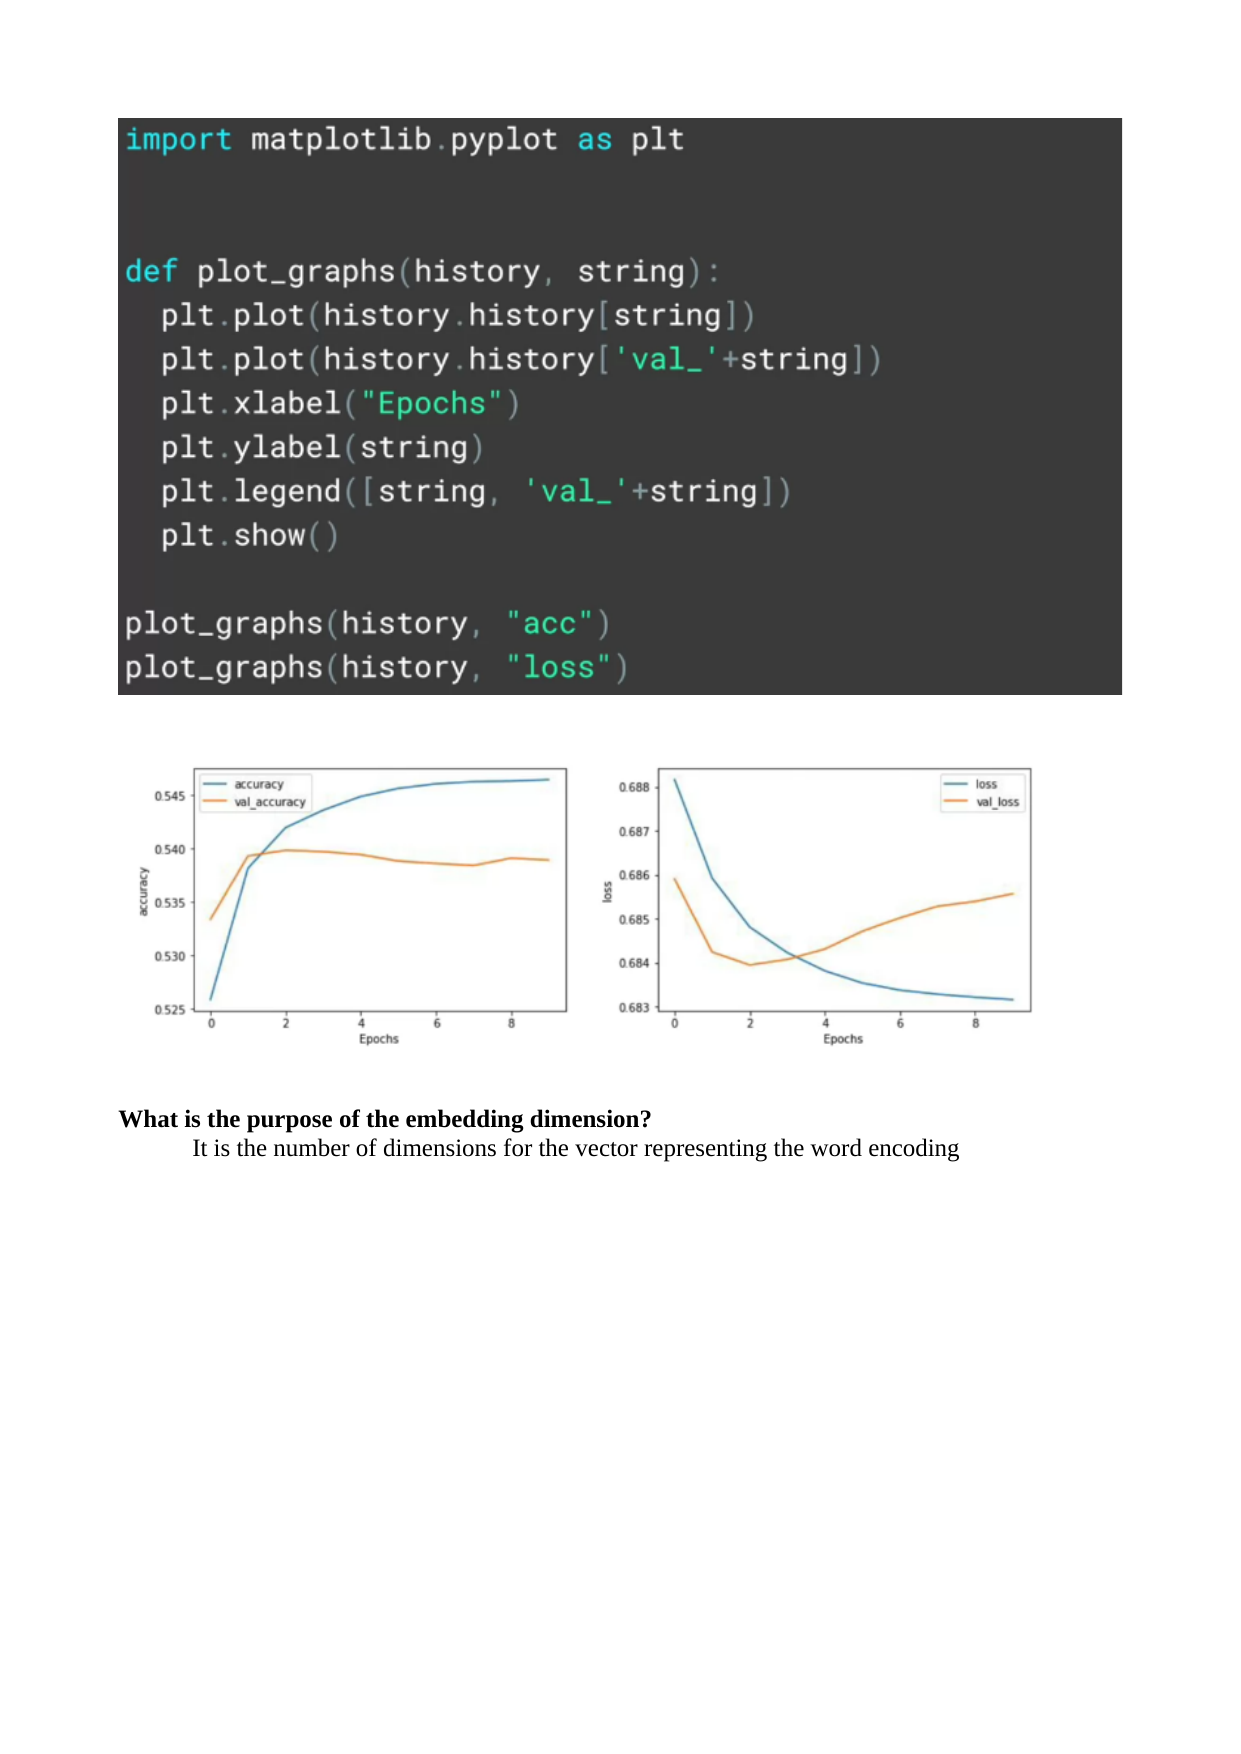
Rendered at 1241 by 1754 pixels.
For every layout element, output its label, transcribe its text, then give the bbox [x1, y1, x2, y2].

picture [118, 118, 1123, 695]
text What is the purpose of the embedding dimension? [118, 1104, 1122, 1133]
picture [118, 746, 1123, 1053]
text It is the number of dimensions for the vector representing the word encoding [118, 1133, 1122, 1162]
